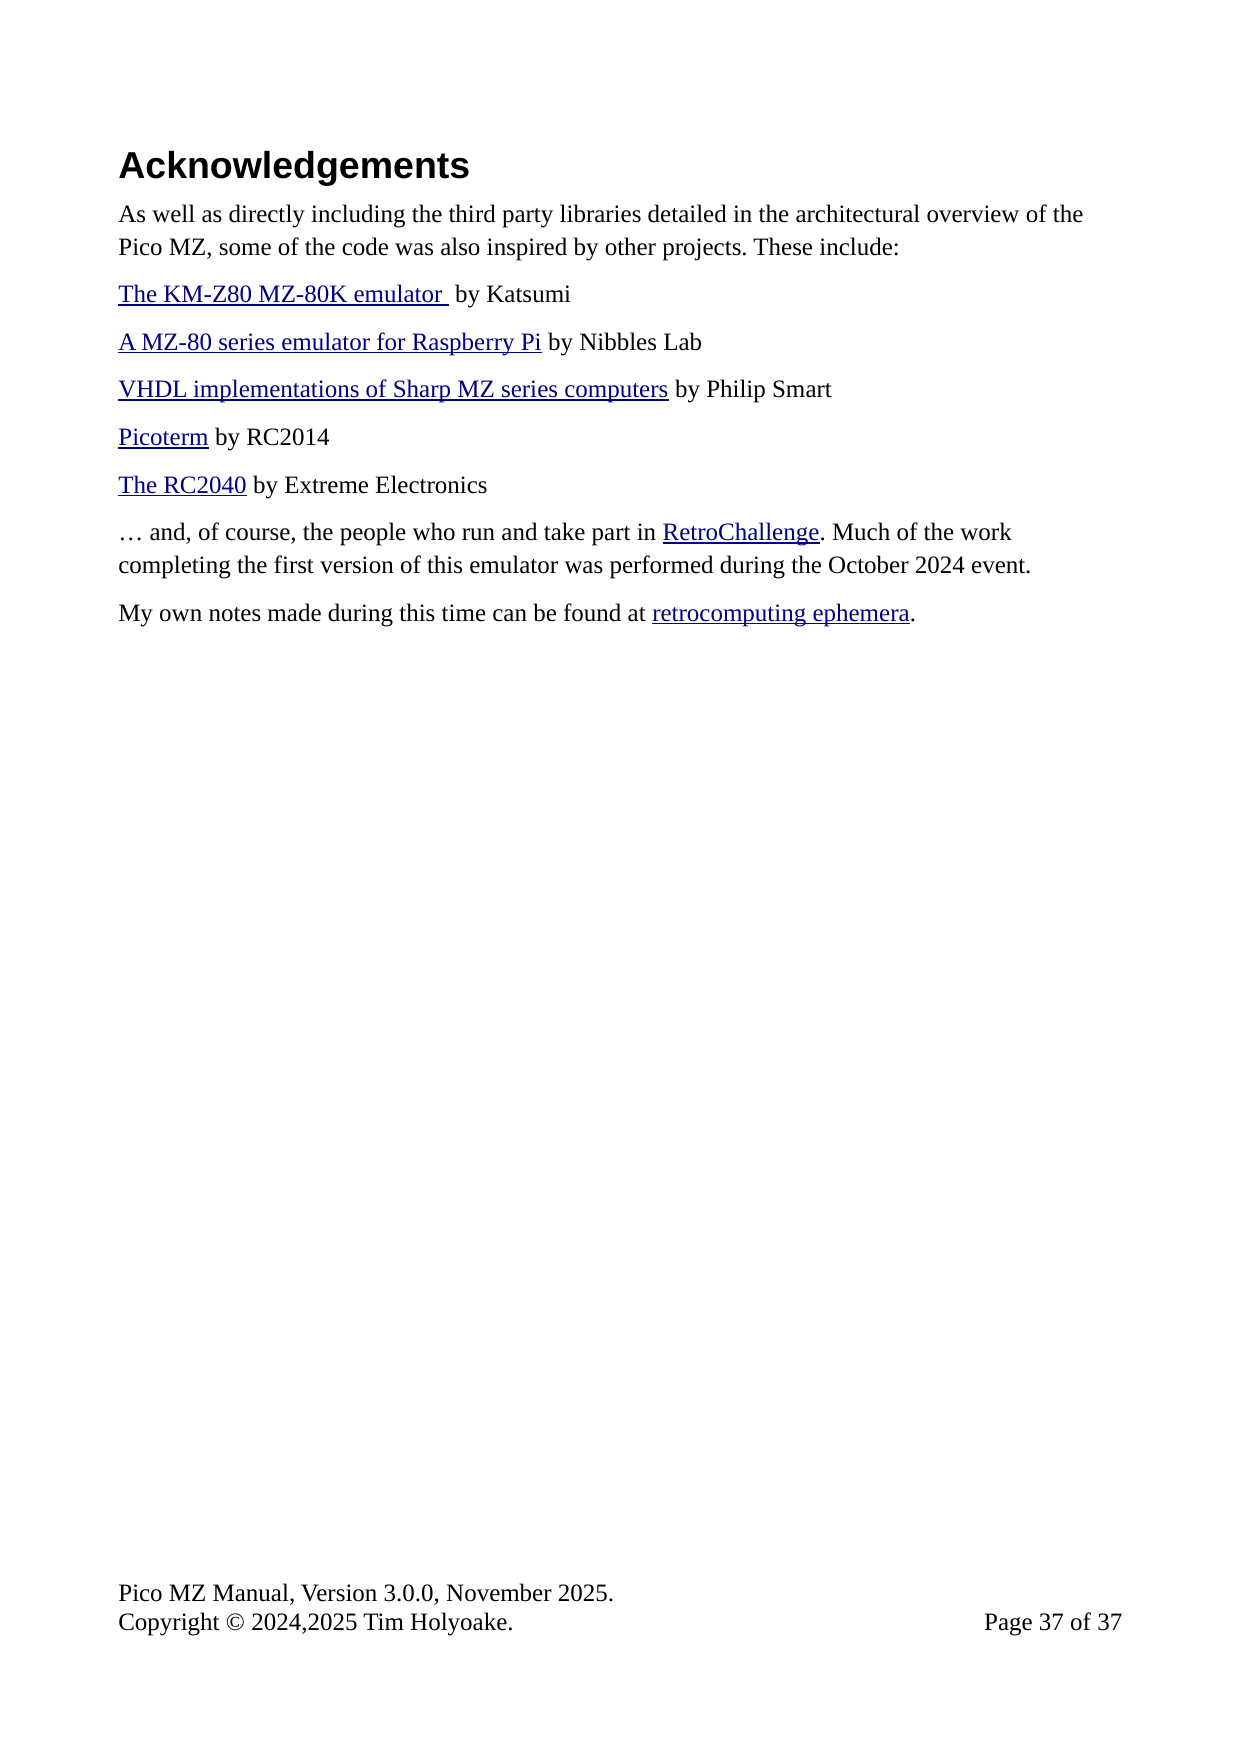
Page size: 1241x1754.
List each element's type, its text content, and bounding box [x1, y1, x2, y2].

text The RC2040 by Extreme Electronics [118, 470, 1122, 498]
text VHDL implementations of Sharp MZ series computers by Philip Smart [118, 374, 1122, 403]
text The KM-Z80 MZ-80K emulator by Katsumi [118, 279, 1122, 308]
text My own notes made during this time can be found at retrocomputing ephemera. [118, 598, 1122, 627]
text … and, of course, the people who run and take part in RetroChallenge. Much of the work completing the first version of this emulator was performed during the October 2024 event. [118, 517, 1122, 579]
text Picoterm by RC2014 [118, 422, 1122, 451]
text As well as directly including the third party libraries detailed in the architectural overview of the Pico MZ, some of the code was also inspired by other projects. These include: [118, 199, 1122, 261]
text A MZ-80 series emulator for Raspberry Pi by Nibbles Lab [118, 327, 1122, 356]
subtitle Acknowledgements [118, 143, 1122, 186]
